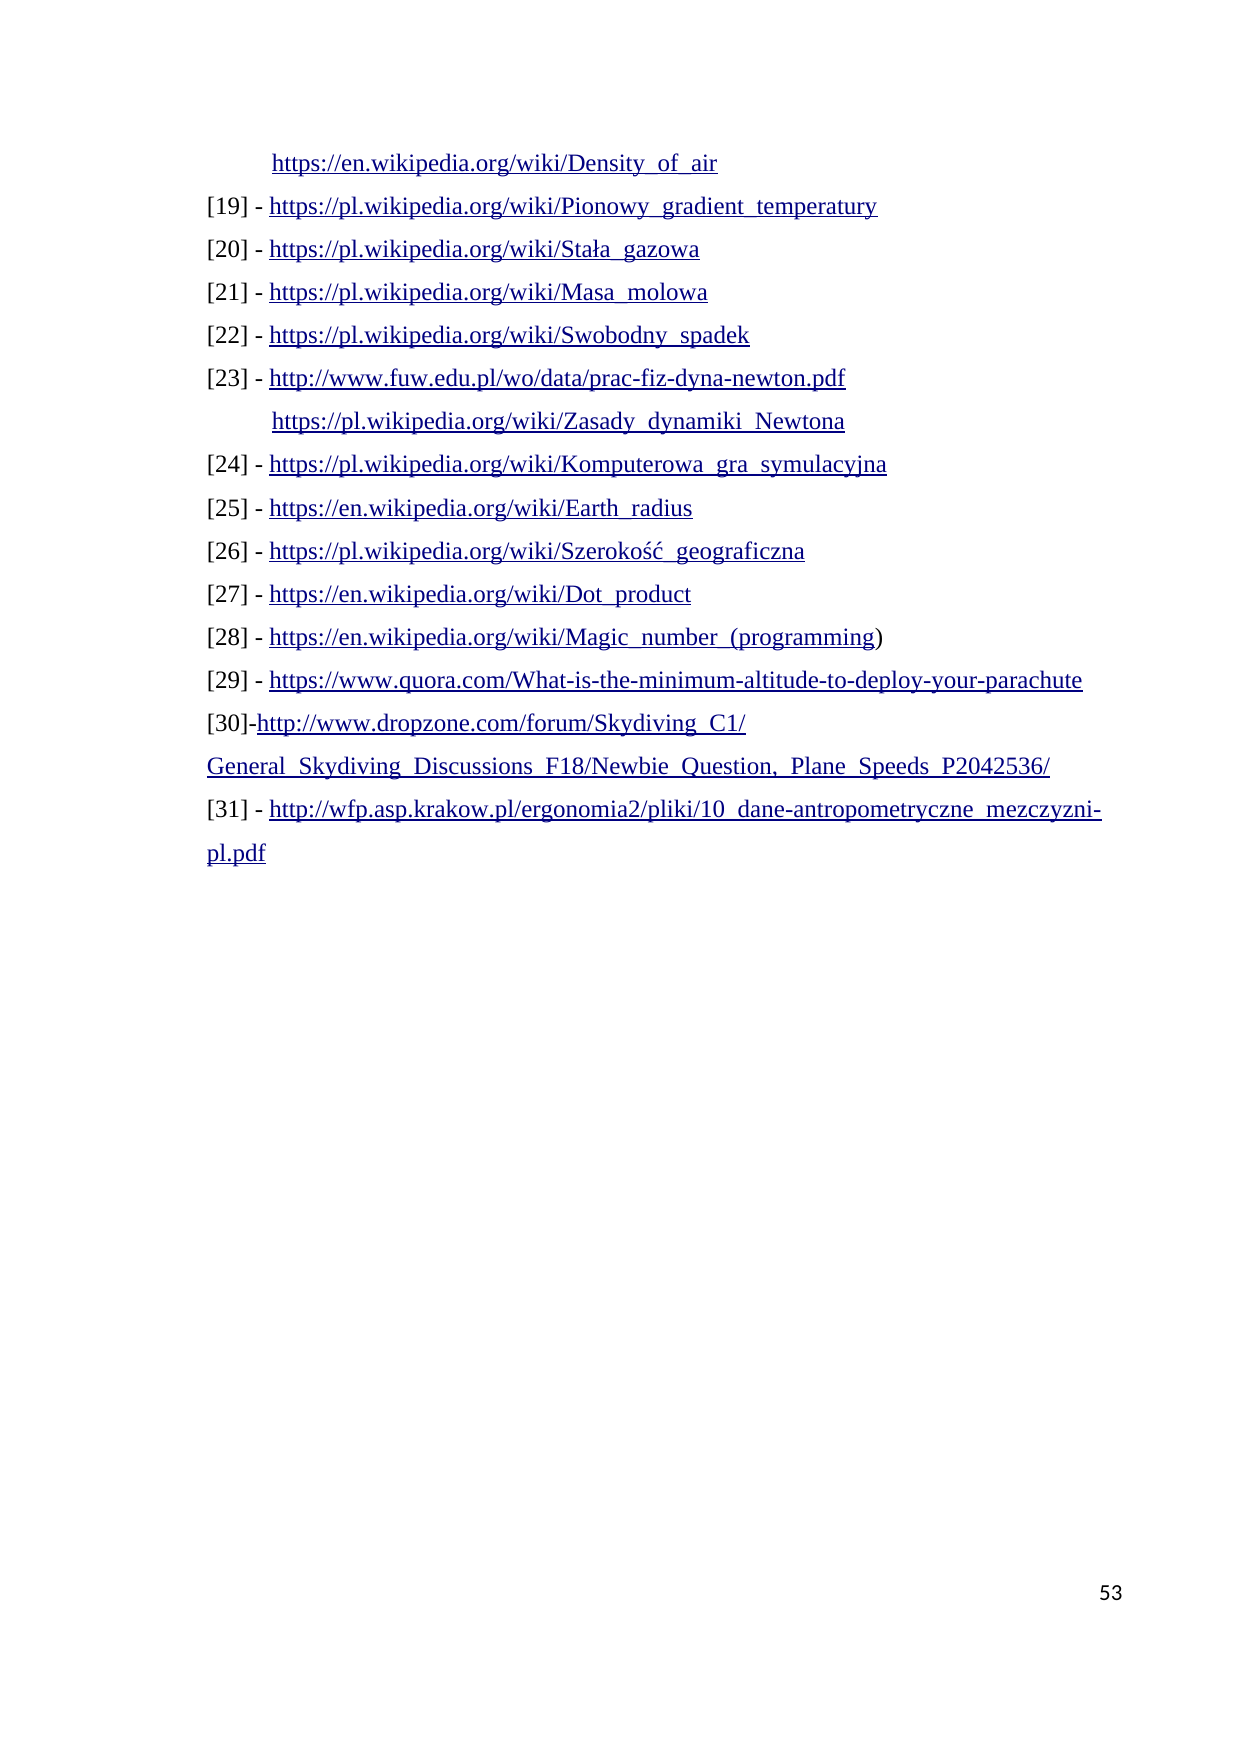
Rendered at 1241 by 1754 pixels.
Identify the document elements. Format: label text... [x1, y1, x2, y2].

text https://en.wikipedia.org/wiki/Density_of_air [207, 148, 1122, 176]
text [23] - http://www.fuw.edu.pl/wo/data/prac-fiz-dyna-newton.pdf [207, 363, 1122, 392]
text [31] - http://wfp.asp.krakow.pl/ergonomia2/pliki/10_dane-antropometryczne_mezczyzni-pl.pdf [207, 794, 1122, 866]
text [29] - https://www.quora.com/What-is-the-minimum-altitude-to-deploy-your-parachute [207, 665, 1122, 694]
text [21] - https://pl.wikipedia.org/wiki/Masa_molowa [207, 277, 1122, 306]
text [22] - https://pl.wikipedia.org/wiki/Swobodny_spadek [207, 320, 1122, 349]
text [19] - https://pl.wikipedia.org/wiki/Pionowy_gradient_temperatury [207, 191, 1122, 219]
text [20] - https://pl.wikipedia.org/wiki/Stała_gazowa [207, 234, 1122, 263]
text https://pl.wikipedia.org/wiki/Zasady_dynamiki_Newtona [207, 406, 1122, 435]
text [27] - https://en.wikipedia.org/wiki/Dot_product [207, 579, 1122, 608]
text [24] - https://pl.wikipedia.org/wiki/Komputerowa_gra_symulacyjna [207, 449, 1122, 478]
text [26] - https://pl.wikipedia.org/wiki/Szerokość_geograficzna [207, 536, 1122, 564]
text [28] - https://en.wikipedia.org/wiki/Magic_number_(programming) [207, 622, 1122, 651]
text [25] - https://en.wikipedia.org/wiki/Earth_radius [207, 493, 1122, 521]
text [30]-http://www.dropzone.com/forum/Skydiving_C1/General_Skydiving_Discussions_F18/Newbie_Question,_Plane_Speeds_P2042536/ [207, 708, 1122, 780]
